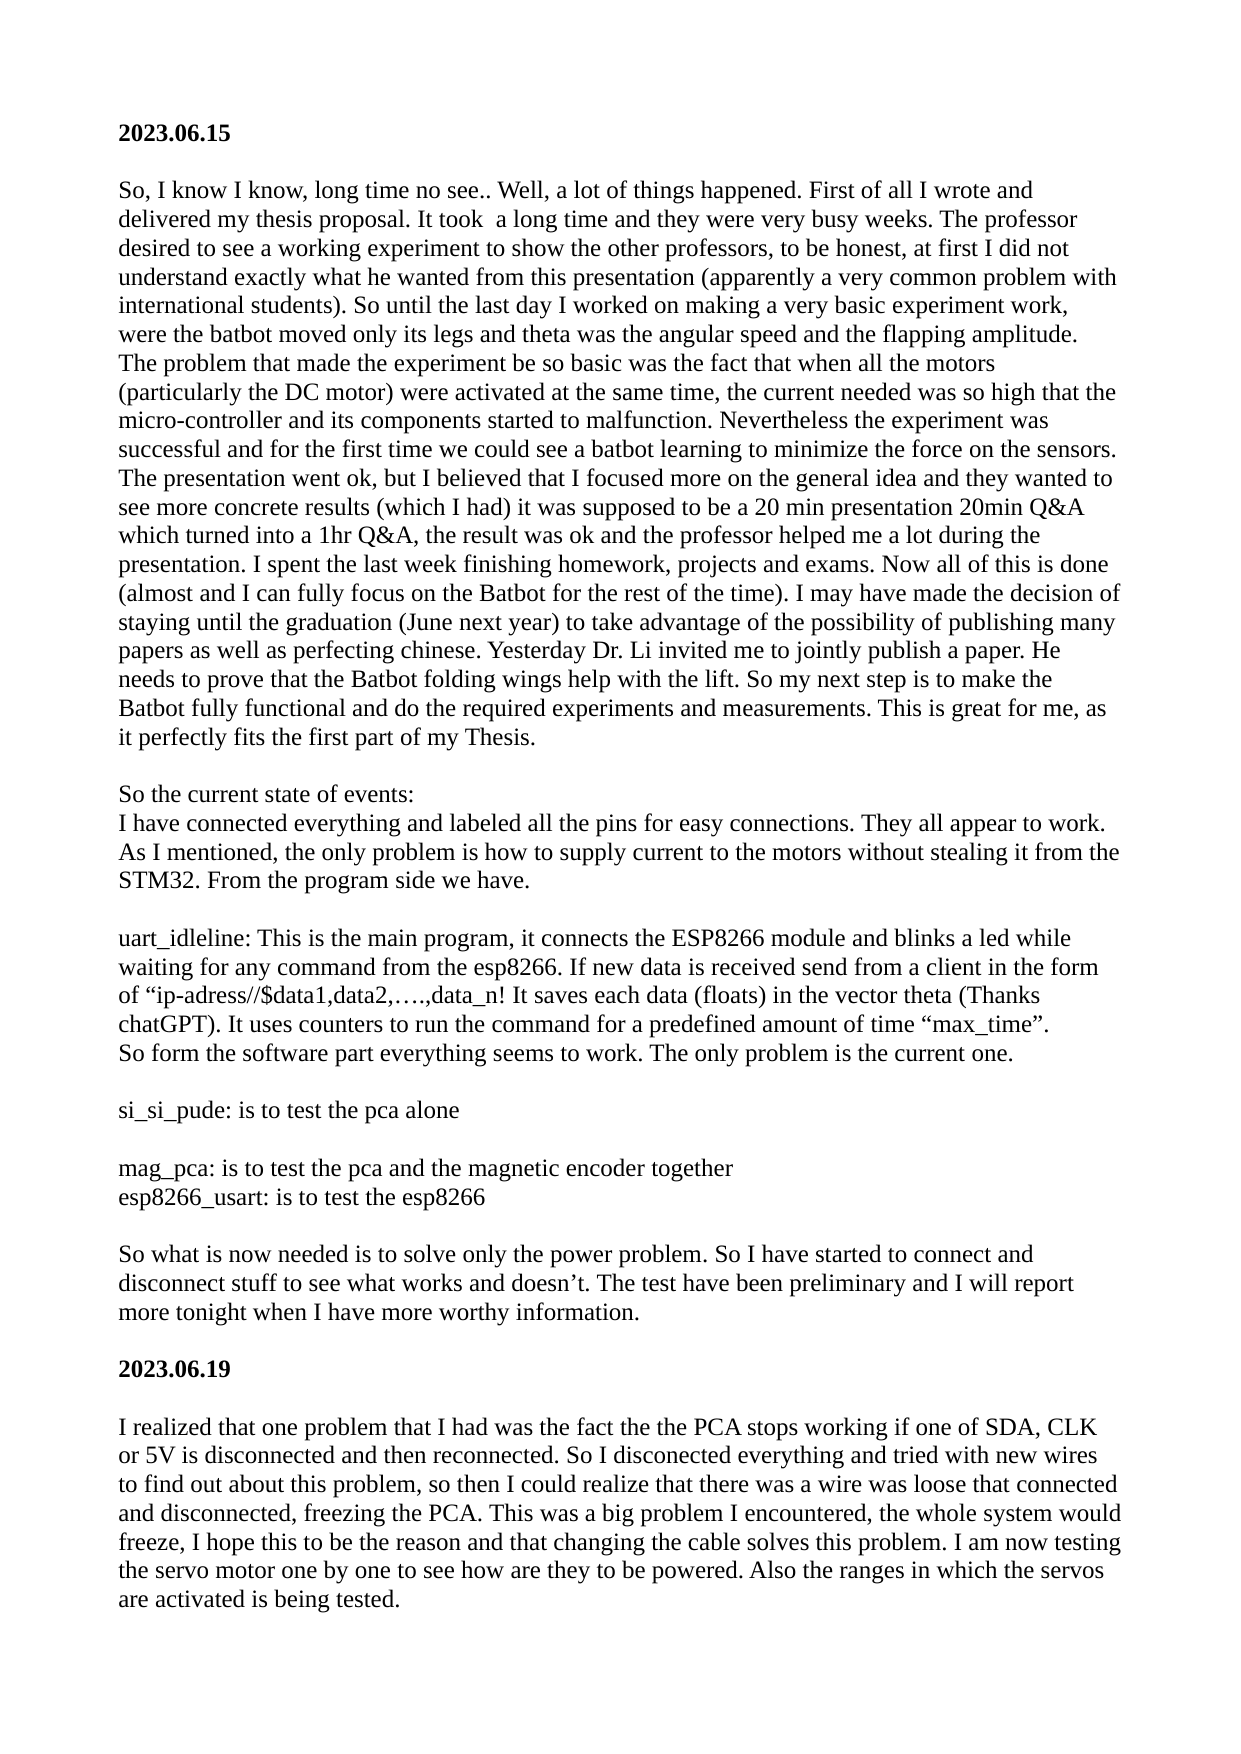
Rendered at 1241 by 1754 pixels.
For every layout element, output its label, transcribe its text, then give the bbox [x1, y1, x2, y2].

text uart_idleline: This is the main program, it connects the ESP8266 module and blinks a led while waiting for any command from the esp8266. If new data is received send from a client in the form of “ip-adress//$data1,data2,….,data_n! It saves each data (floats) in the vector theta (Thanks chatGPT). It uses counters to run the command for a predefined amount of time “max_time”. [118, 923, 1122, 1038]
text So what is now needed is to solve only the power problem. So I have started to connect and disconnect stuff to see what works and doesn’t. The test have been preliminary and I will report more tonight when I have more worthy information. [118, 1239, 1122, 1326]
text esp8266_usart: is to test the esp8266 [118, 1182, 1122, 1211]
text I have connected everything and labeled all the pins for easy connections. They all appear to work. As I mentioned, the only problem is how to supply current to the motors without stealing it from the STM32. From the program side we have. [118, 808, 1122, 894]
text si_si_pude: is to test the pca alone [118, 1096, 1122, 1124]
text 2023.06.19 [118, 1354, 1122, 1383]
text So form the software part everything seems to work. The only problem is the current one. [118, 1038, 1122, 1067]
text So the current state of events: [118, 779, 1122, 808]
text I realized that one problem that I had was the fact the the PCA stops working if one of SDA, CLK or 5V is disconnected and then reconnected. So I disconected everything and tried with new wires to find out about this problem, so then I could realize that there was a wire was loose that connected and disconnected, freezing the PCA. This was a big problem I encountered, the whole system would freeze, I hope this to be the reason and that changing the cable solves this problem. I am now testing the servo motor one by one to see how are they to be powered. Also the ranges in which the servos are activated is being tested. [118, 1412, 1122, 1613]
text 2023.06.15 [118, 118, 1122, 147]
text So, I know I know, long time no see.. Well, a lot of things happened. First of all I wrote and delivered my thesis proposal. It took a long time and they were very busy weeks. The professor desired to see a working experiment to show the other professors, to be honest, at first I did not understand exactly what he wanted from this presentation (apparently a very common problem with international students). So until the last day I worked on making a very basic experiment work, were the batbot moved only its legs and theta was the angular speed and the flapping amplitude. The problem that made the experiment be so basic was the fact that when all the motors (particularly the DC motor) were activated at the same time, the current needed was so high that the micro-controller and its components started to malfunction. Nevertheless the experiment was successful and for the first time we could see a batbot learning to minimize the force on the sensors. The presentation went ok, but I believed that I focused more on the general idea and they wanted to see more concrete results (which I had) it was supposed to be a 20 min presentation 20min Q&A which turned into a 1hr Q&A, the result was ok and the professor helped me a lot during the presentation. I spent the last week finishing homework, projects and exams. Now all of this is done (almost and I can fully focus on the Batbot for the rest of the time). I may have made the decision of staying until the graduation (June next year) to take advantage of the possibility of publishing many papers as well as perfecting chinese. Yesterday Dr. Li invited me to jointly publish a paper. He needs to prove that the Batbot folding wings help with the lift. So my next step is to make the Batbot fully functional and do the required experiments and measurements. This is great for me, as it perfectly fits the first part of my Thesis. [118, 176, 1122, 751]
text mag_pca: is to test the pca and the magnetic encoder together [118, 1153, 1122, 1182]
